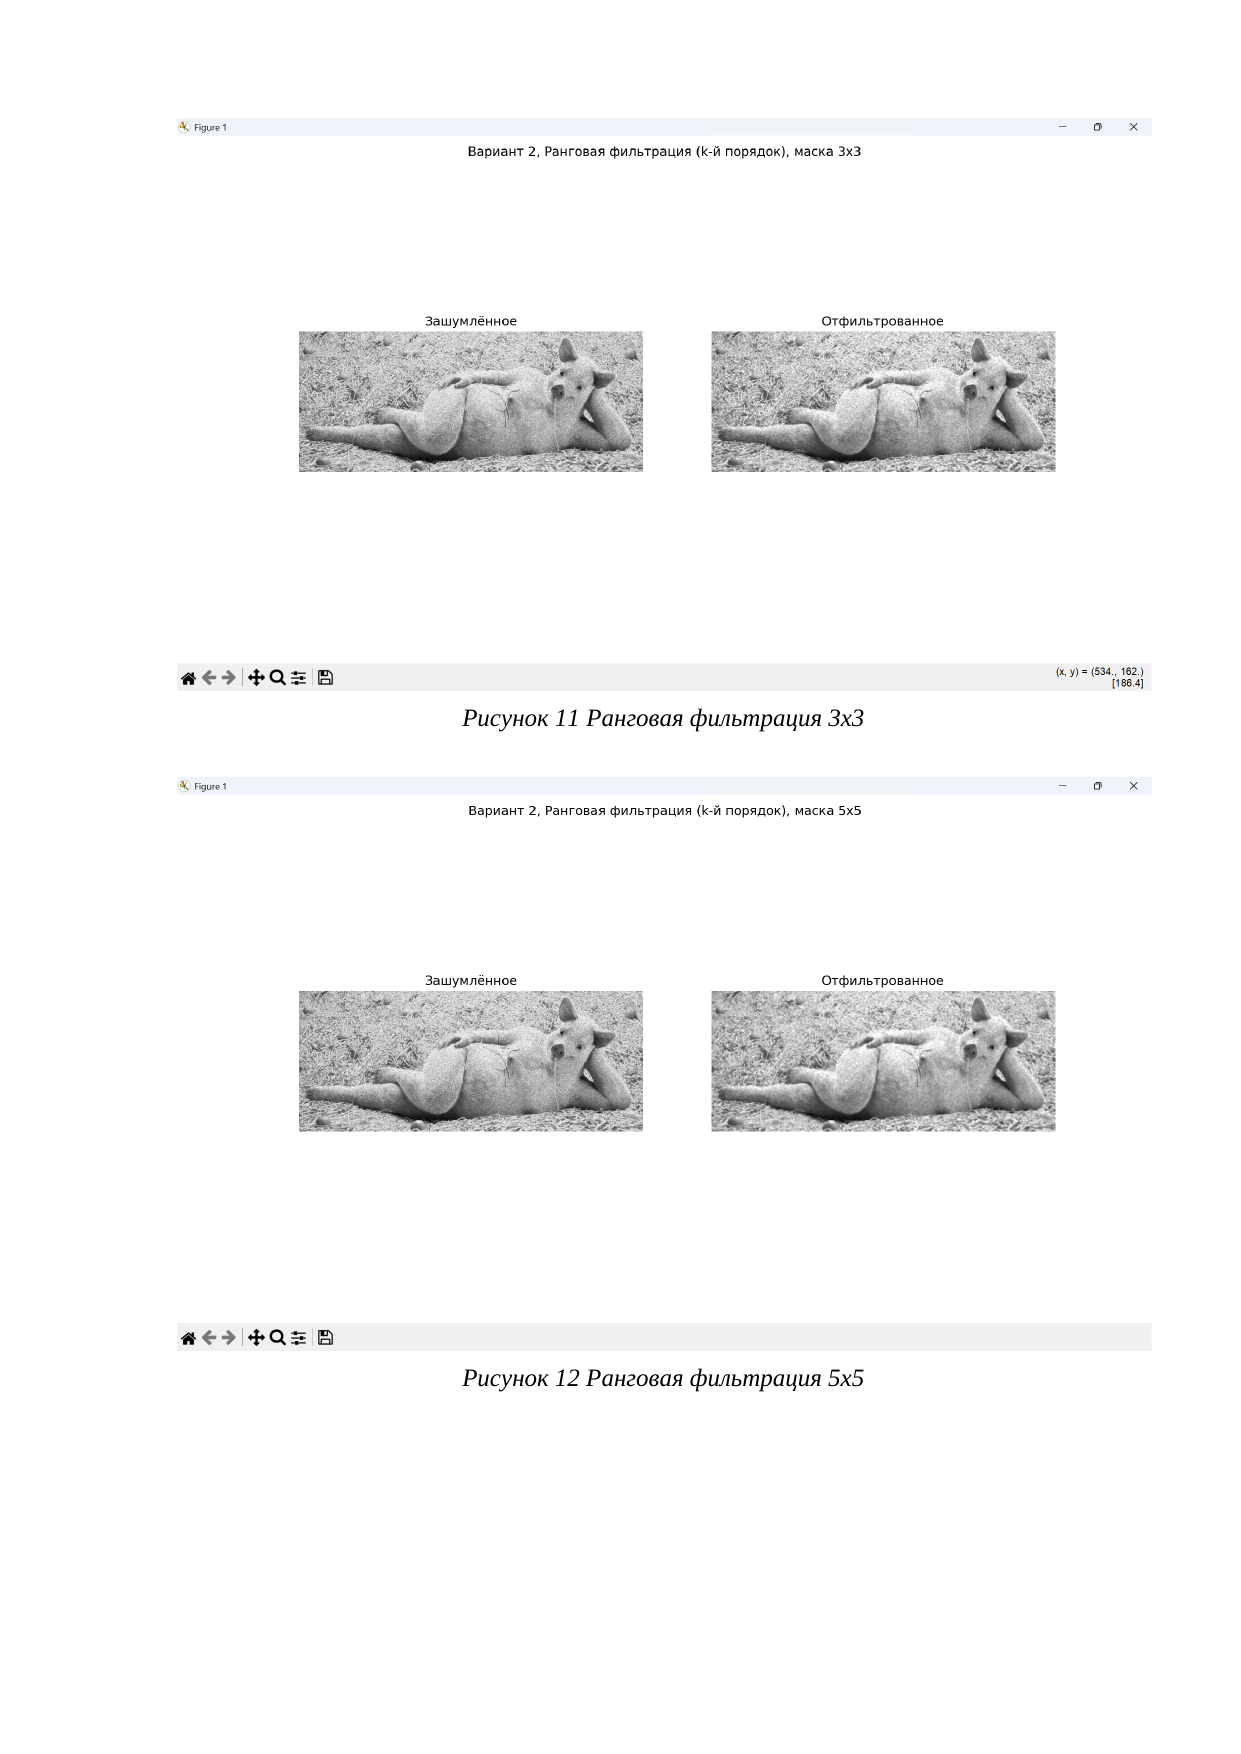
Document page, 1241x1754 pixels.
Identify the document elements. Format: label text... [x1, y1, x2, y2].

text Рисунок 12 Ранговая фильтрация 5х5 [177, 1363, 1152, 1392]
text Рисунок 11 Ранговая фильтрация 3х3 [177, 703, 1152, 732]
